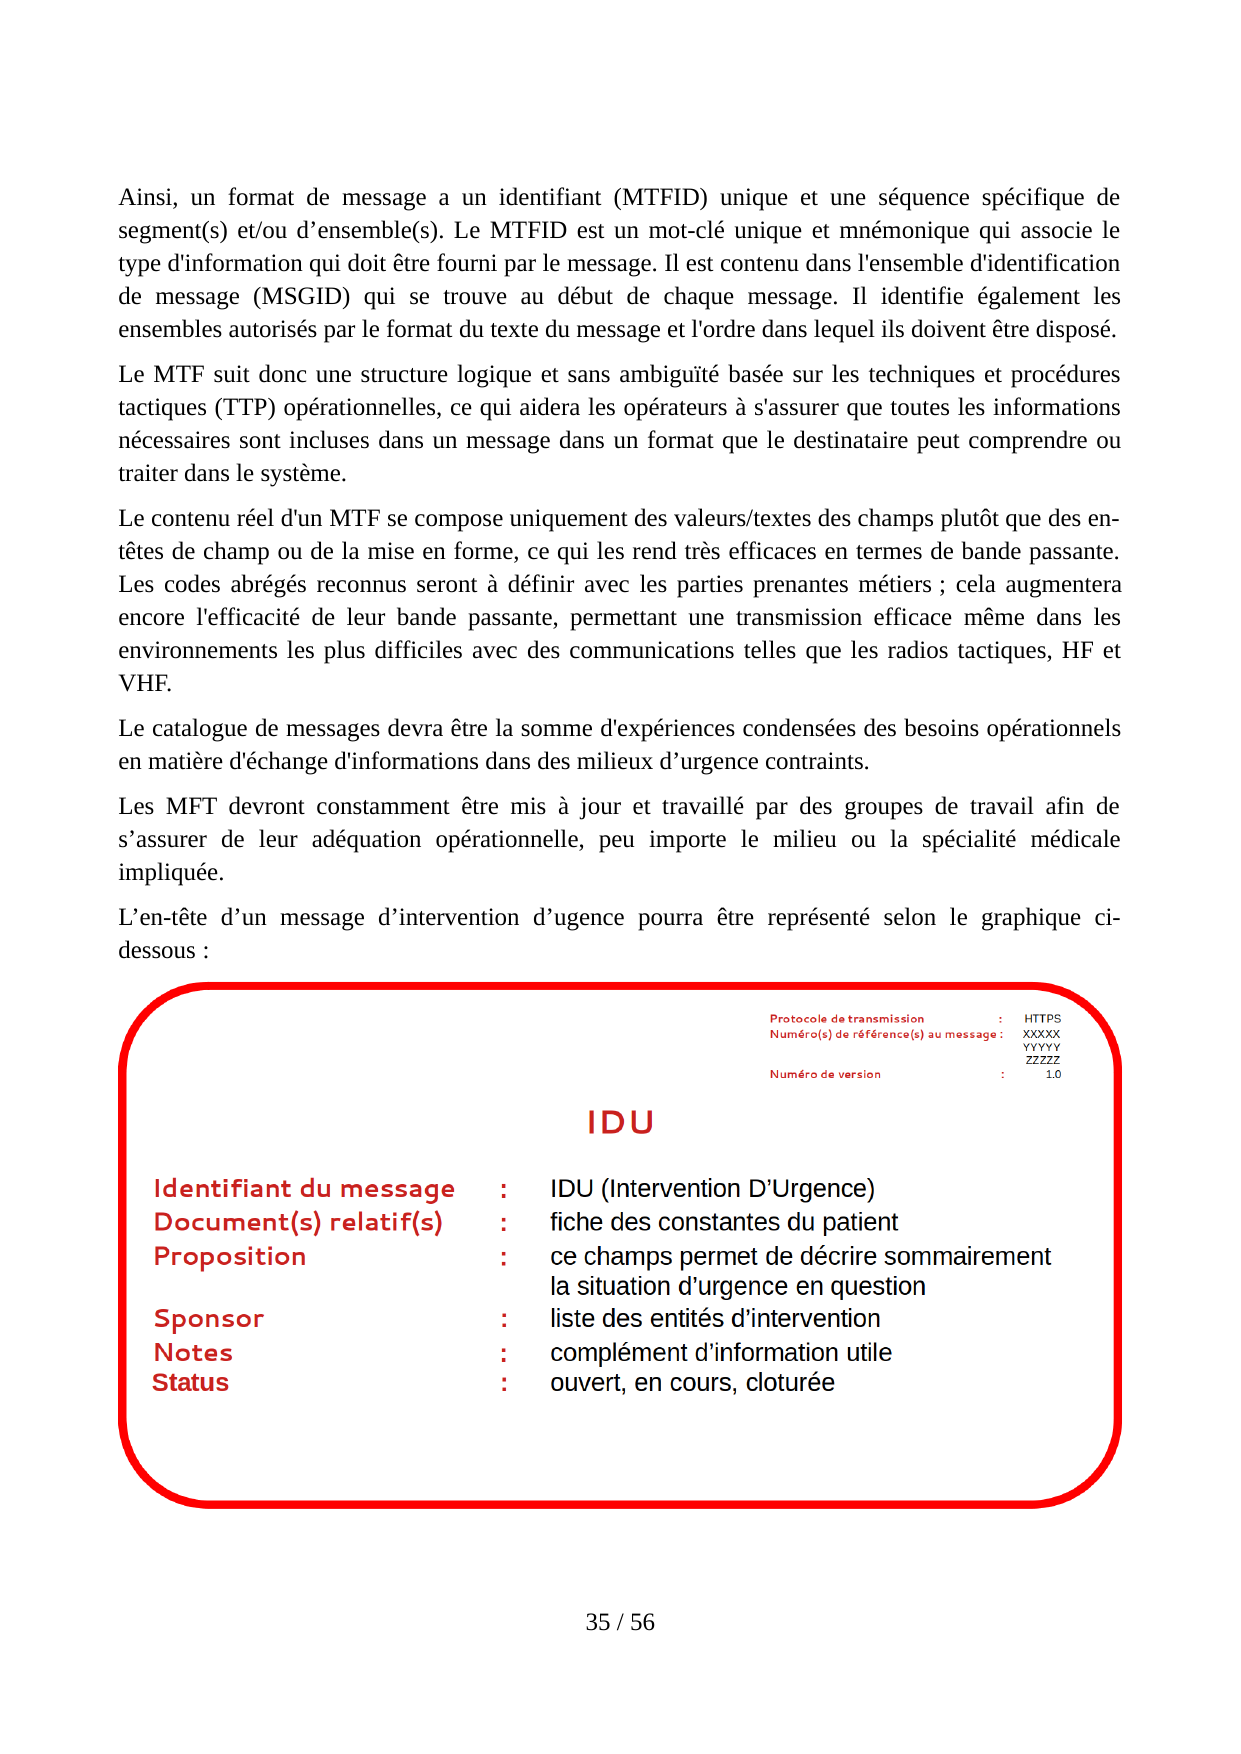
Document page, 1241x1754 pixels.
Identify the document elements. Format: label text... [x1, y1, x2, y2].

text L’en-tête d’un message d’intervention d’ugence pourra être représenté selon le graphique ci-dessous : [118, 902, 1122, 964]
text Le MTF suit donc une structure logique et sans ambiguïté basée sur les techniques et procédures tactiques (TTP) opérationnelles, ce qui aidera les opérateurs à s'assurer que toutes les informations nécessaires sont incluses dans un message dans un format que le destinataire peut comprendre ou traiter dans le système. [118, 359, 1122, 487]
text Les MFT devront constamment être mis à jour et travaillé par des groupes de travail afin de s’assurer de leur adéquation opérationnelle, peu importe le milieu ou la spécialité médicale impliquée. [118, 791, 1122, 886]
picture [118, 980, 1123, 1511]
text Le catalogue de messages devra être la somme d'expériences condensées des besoins opérationnels en matière d'échange d'informations dans des milieux d’urgence contraints. [118, 713, 1122, 775]
text Le contenu réel d'un MTF se compose uniquement des valeurs/textes des champs plutôt que des en-têtes de champ ou de la mise en forme, ce qui les rend très efficaces en termes de bande passante. Les codes abrégés reconnus seront à définir avec les parties prenantes métiers ; cela augmentera encore l'efficacité de leur bande passante, permettant une transmission efficace même dans les environnements les plus difficiles avec des communications telles que les radios tactiques, HF et VHF. [118, 503, 1122, 697]
text Ainsi, un format de message a un identifiant (MTFID) unique et une séquence spécifique de segment(s) et/ou d’ensemble(s). Le MTFID est un mot-clé unique et mnémonique qui associe le type d'information qui doit être fourni par le message. Il est contenu dans l'ensemble d'identification de message (MSGID) qui se trouve au début de chaque message. Il identifie également les ensembles autorisés par le format du texte du message et l'ordre dans lequel ils doivent être disposé. [118, 182, 1122, 343]
